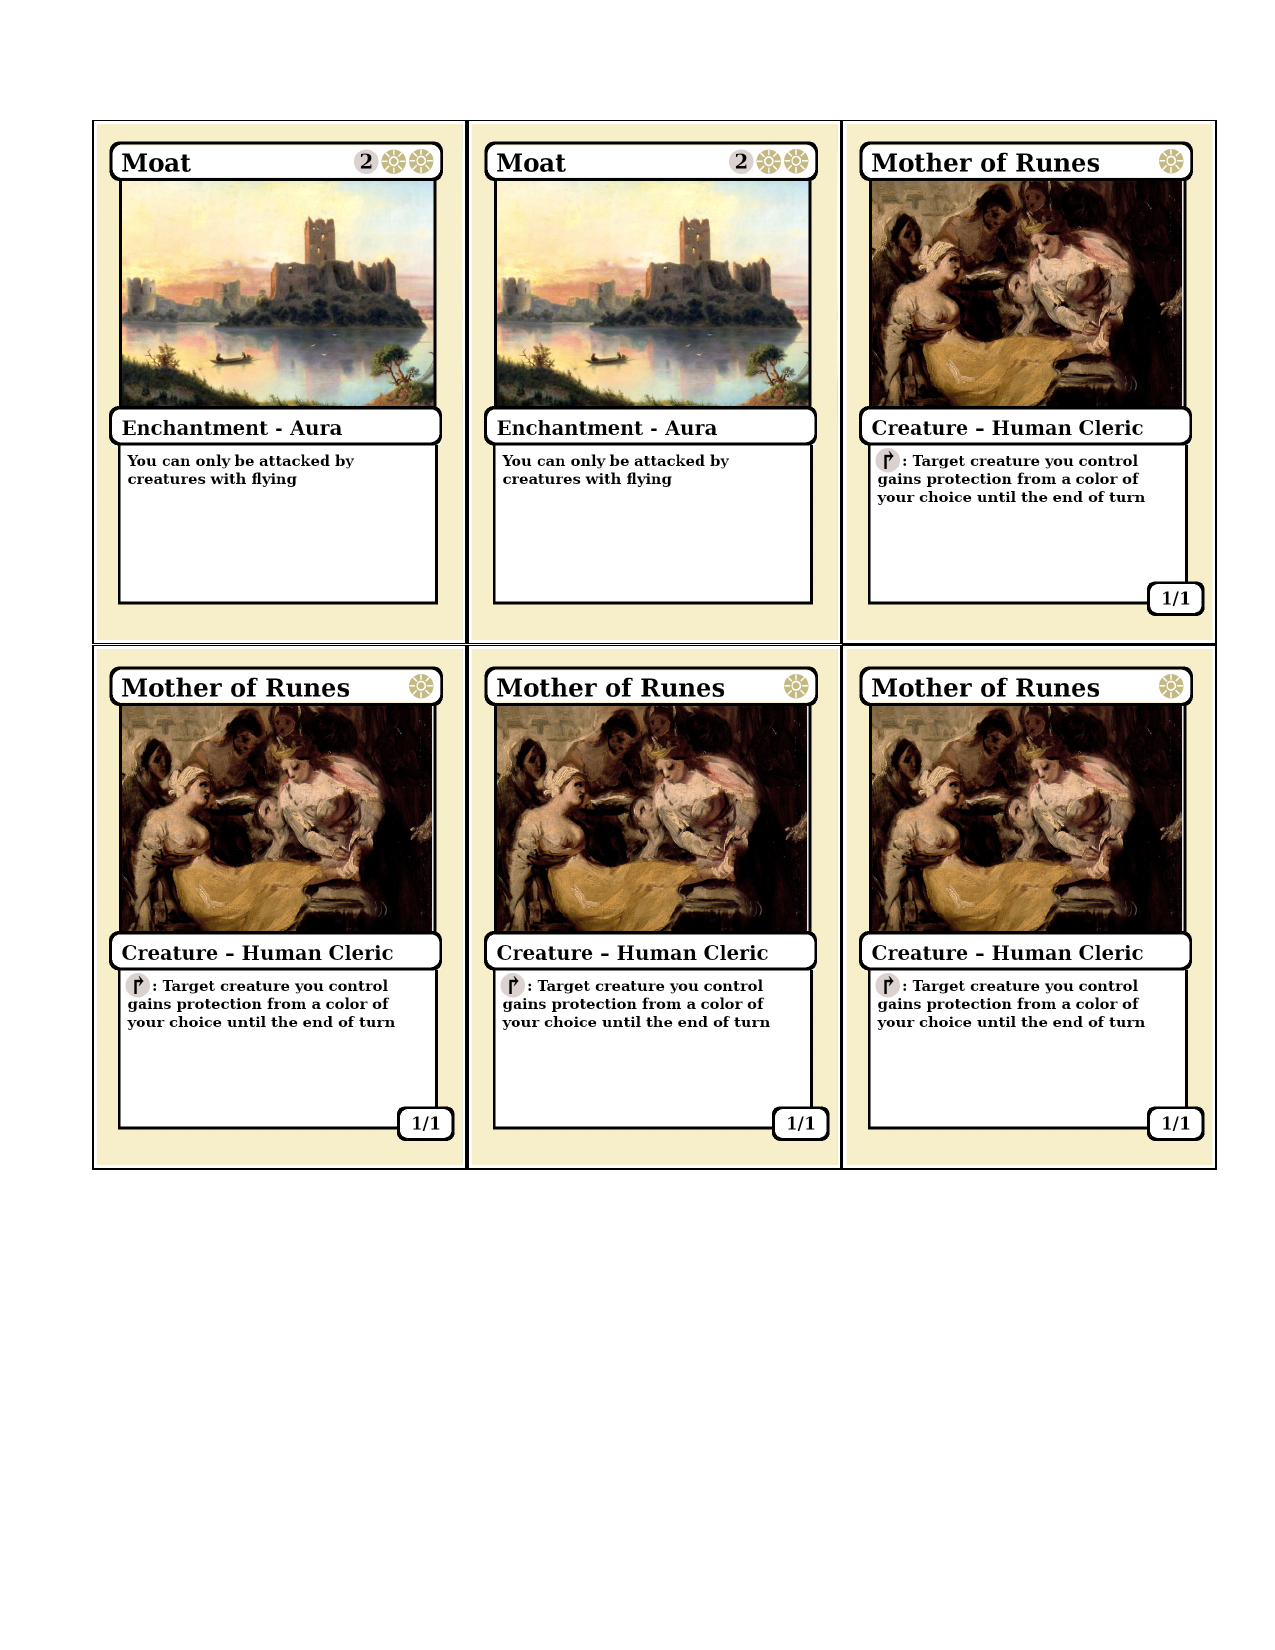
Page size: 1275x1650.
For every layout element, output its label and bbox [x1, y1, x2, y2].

picture [846, 124, 1213, 640]
picture [96, 124, 463, 640]
picture [96, 649, 463, 1165]
picture [846, 649, 1213, 1165]
picture [471, 124, 838, 640]
picture [471, 649, 838, 1165]
